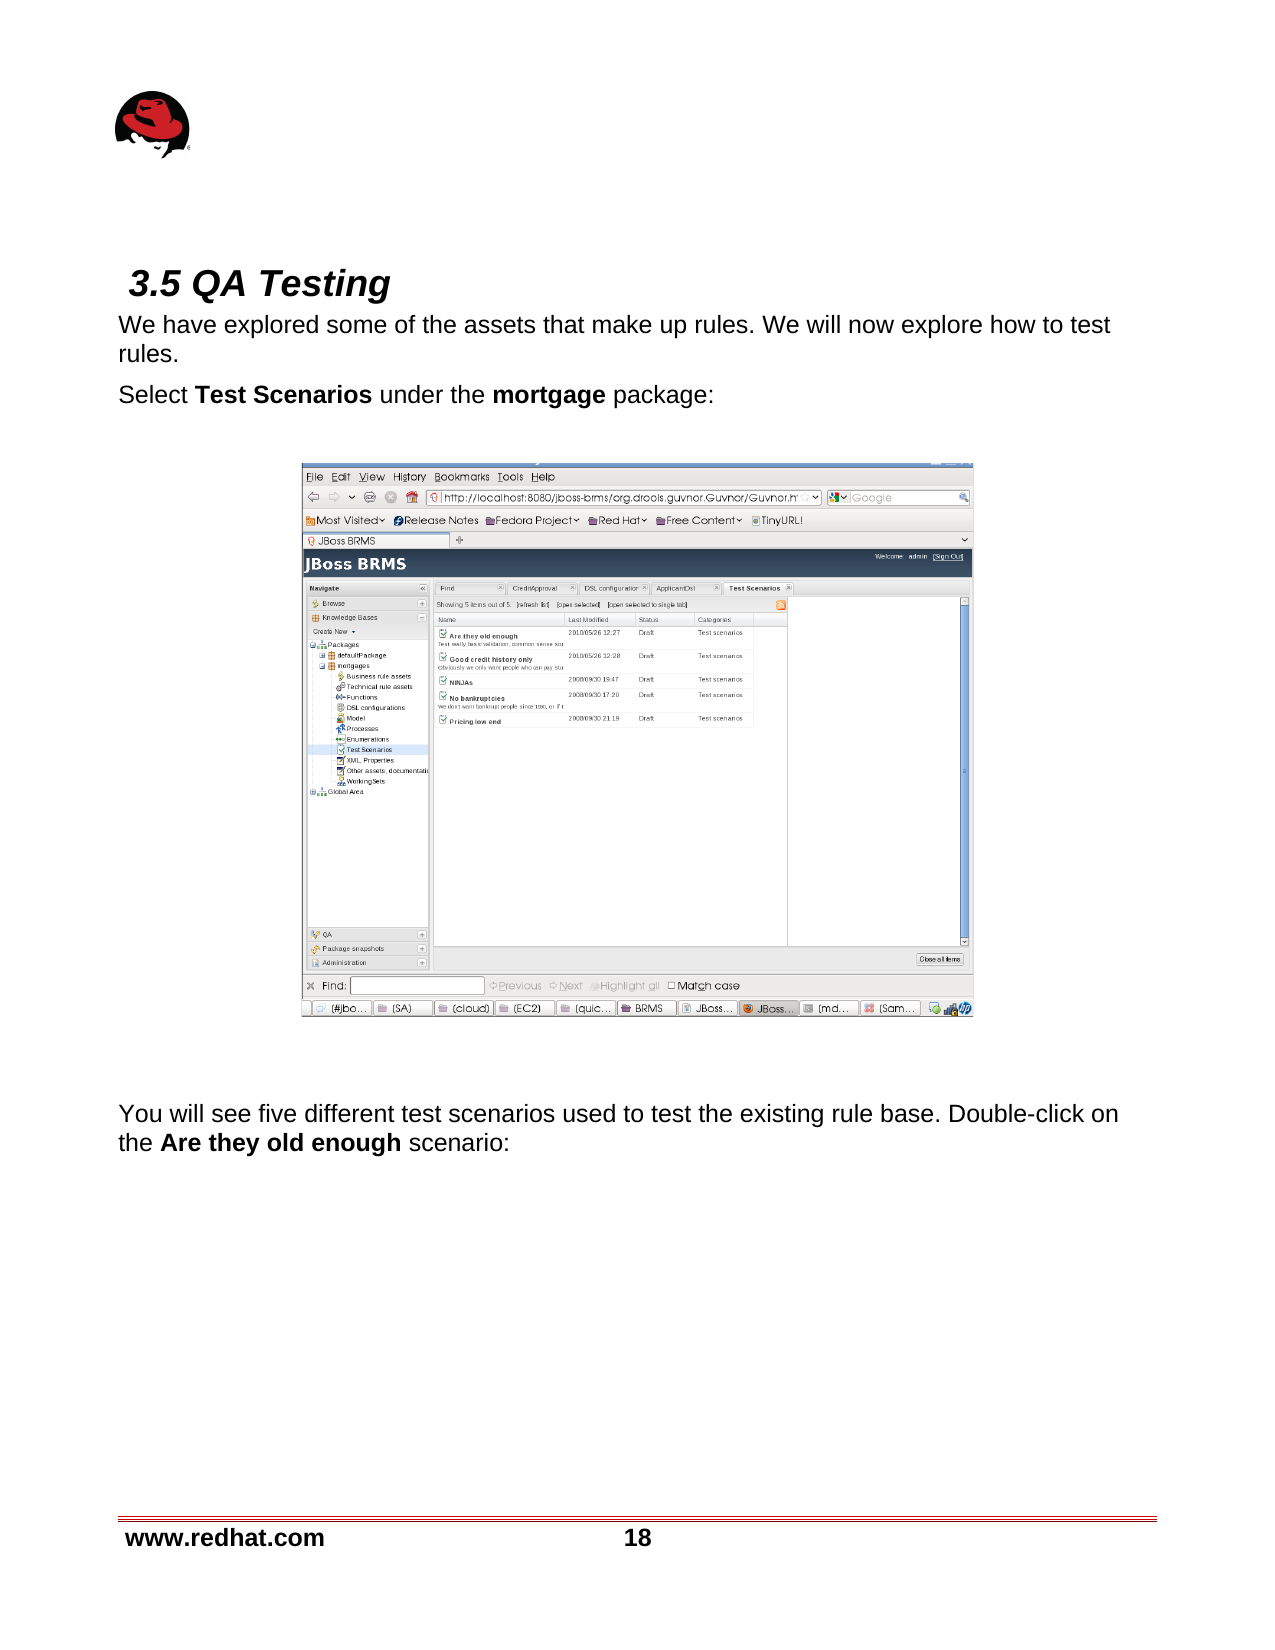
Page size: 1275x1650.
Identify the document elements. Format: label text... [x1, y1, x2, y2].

text Select Test Scenarios under the mortgage package: [118, 381, 1157, 409]
text We have explored some of the assets that make up rules. We will now explore how to test rules. [118, 311, 1157, 368]
text You will see five different test scenarios used to test the existing rule base. Double-click on the Are they old enough scenario: [118, 1099, 1157, 1157]
subtitle QA Testing [118, 261, 1157, 304]
picture [301, 463, 974, 1017]
picture [115, 91, 190, 167]
